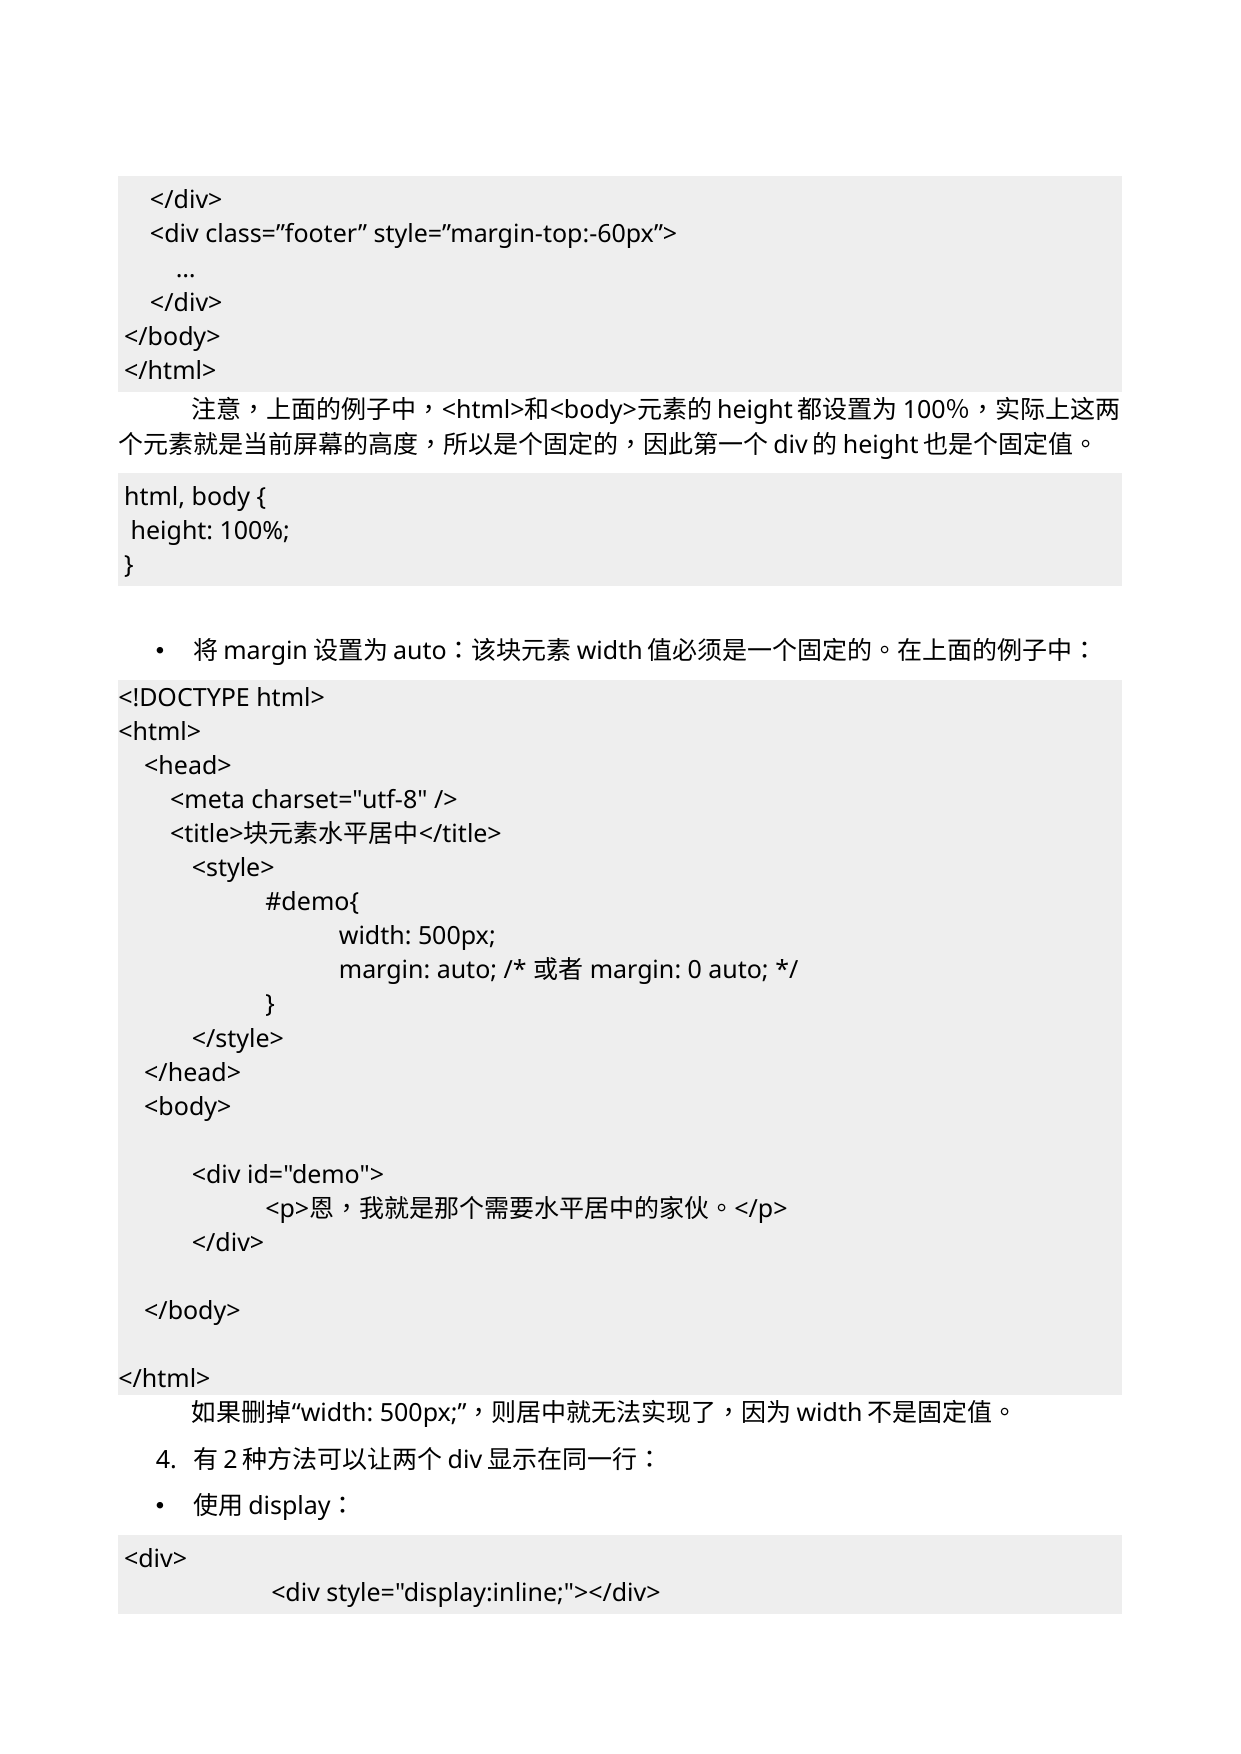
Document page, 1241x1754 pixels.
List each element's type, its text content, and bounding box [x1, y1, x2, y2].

table_header <div> <div style="display:inline;"></div> [118, 1535, 1122, 1614]
table_header html, body { height: 100%; } [118, 473, 1122, 586]
table_header </div> <div class=”footer” style=”margin-top:-60px”> … </div> </body> </html> [118, 176, 1122, 392]
table_header <!DOCTYPE html> <html> <head> <meta charset="utf-8" /> <title>块元素水平居中</title> <style> #demo{ width: 500px; margin: auto; /* 或者 margin: 0 auto; */ } </style> </head> <body> <div id="demo"> <p>恩，我就是那个需要水平居中的家伙。</p> </div> </body> </html> [118, 680, 1122, 1395]
list 使用display： [156, 1488, 1122, 1522]
list 将margin设置为auto：该块元素width值必须是一个固定的。在上面的例子中： [156, 633, 1122, 667]
list 有2种方法可以让两个div显示在同一行： [156, 1441, 1122, 1476]
text 注意，上面的例子中，<html>和<body>元素的height都设置为100％，实际上这两个元素就是当前屏幕的高度，所以是个固定的，因此第一个div的height也是个固定值。 [118, 392, 1122, 460]
text 如果删掉“width: 500px;”，则居中就无法实现了，因为width不是固定值。 [118, 1395, 1122, 1429]
